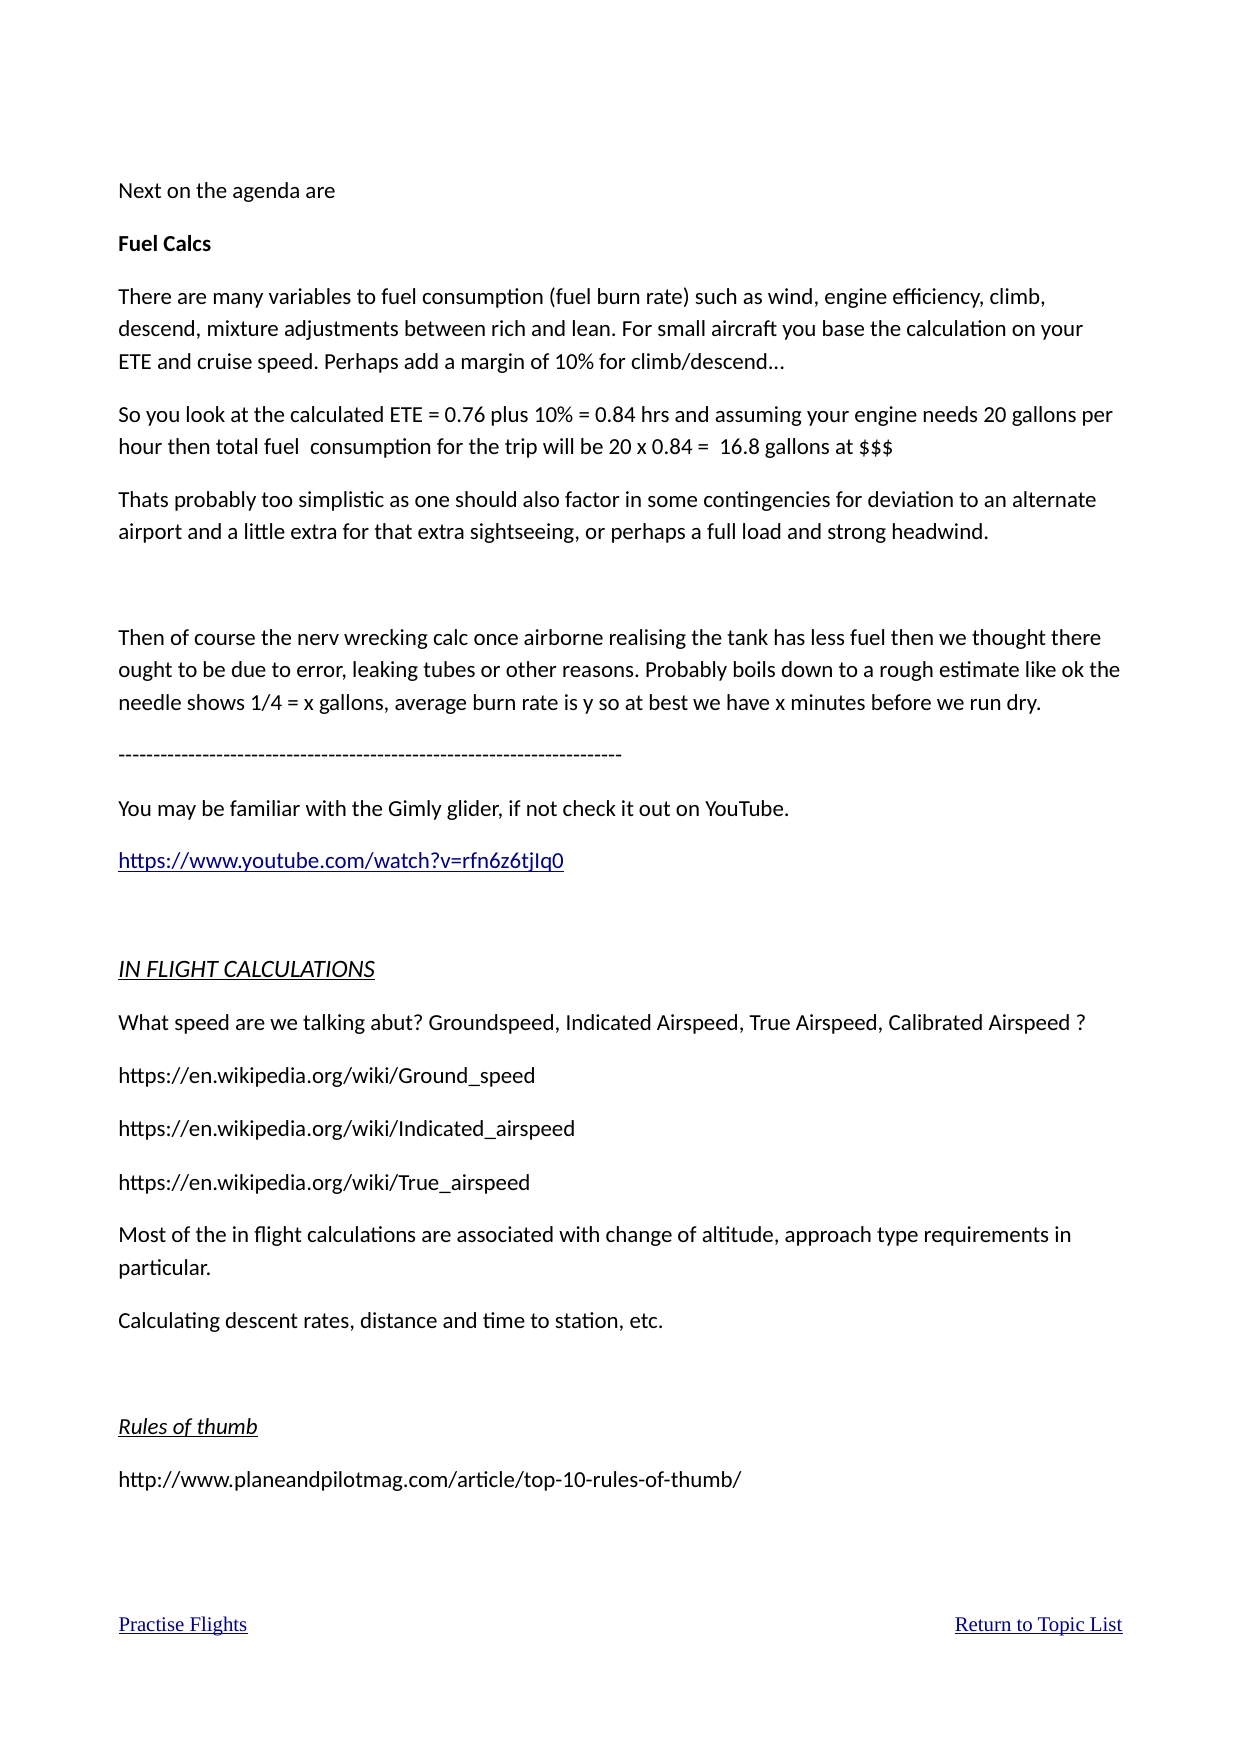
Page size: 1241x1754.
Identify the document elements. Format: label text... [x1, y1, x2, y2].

text Calculating descent rates, distance and time to station, etc. [118, 1306, 1122, 1334]
text Fuel Calcs [118, 229, 1122, 257]
text Next on the agenda are [118, 176, 1122, 204]
text Then of course the nerv wrecking calc once airborne realising the tank has less fuel then we thought there ought to be due to error, leaking tubes or other reasons. Probably boils down to a rough estimate like ok the needle shows 1/4 = x gallons, average burn rate is y so at best we have x minutes before we run dry. [118, 623, 1122, 716]
text What speed are we talking abut? Groundspeed, Indicated Airspeed, True Airspeed, Calibrated Airspeed ? [118, 1008, 1122, 1037]
text ------------------------------------------------------------------------ [118, 741, 1122, 769]
text https://en.wikipedia.org/wiki/Ground_speed [118, 1062, 1122, 1089]
text Thats probably too simplistic as one should also factor in some contingencies for deviation to an alternate airport and a little extra for that extra sightseeing, or perhaps a full load and strong headwind. [118, 485, 1122, 545]
text Rules of thumb [118, 1412, 1122, 1440]
text http://www.planeandpilotmag.com/article/top-10-rules-of-thumb/ [118, 1465, 1122, 1493]
text https://en.wikipedia.org/wiki/Indicated_airspeed [118, 1114, 1122, 1143]
text So you look at the calculated ETE = 0.76 plus 10% = 0.84 hrs and assuming your engine needs 20 gallons per hour then total fuel consumption for the trip will be 20 x 0.84 = 16.8 gallons at $$$ [118, 400, 1122, 460]
text Most of the in flight calculations are associated with change of altitude, approach type requirements in particular. [118, 1221, 1122, 1281]
text https://www.youtube.com/watch?v=rfn6z6tjIq0 [118, 847, 1122, 875]
text There are many variables to fuel consumption (fuel burn rate) such as wind, engine efficiency, climb, descend, mixture adjustments between rich and lean. For small aircraft you base the calculation on your ETE and cruise speed. Perhaps add a margin of 10% for climb/descend... [118, 282, 1122, 375]
text IN FLIGHT CALCULATIONS [118, 953, 1122, 983]
text https://en.wikipedia.org/wiki/True_airspeed [118, 1168, 1122, 1196]
text You may be familiar with the Gimly glider, if not check it out on YouTube. [118, 794, 1122, 822]
